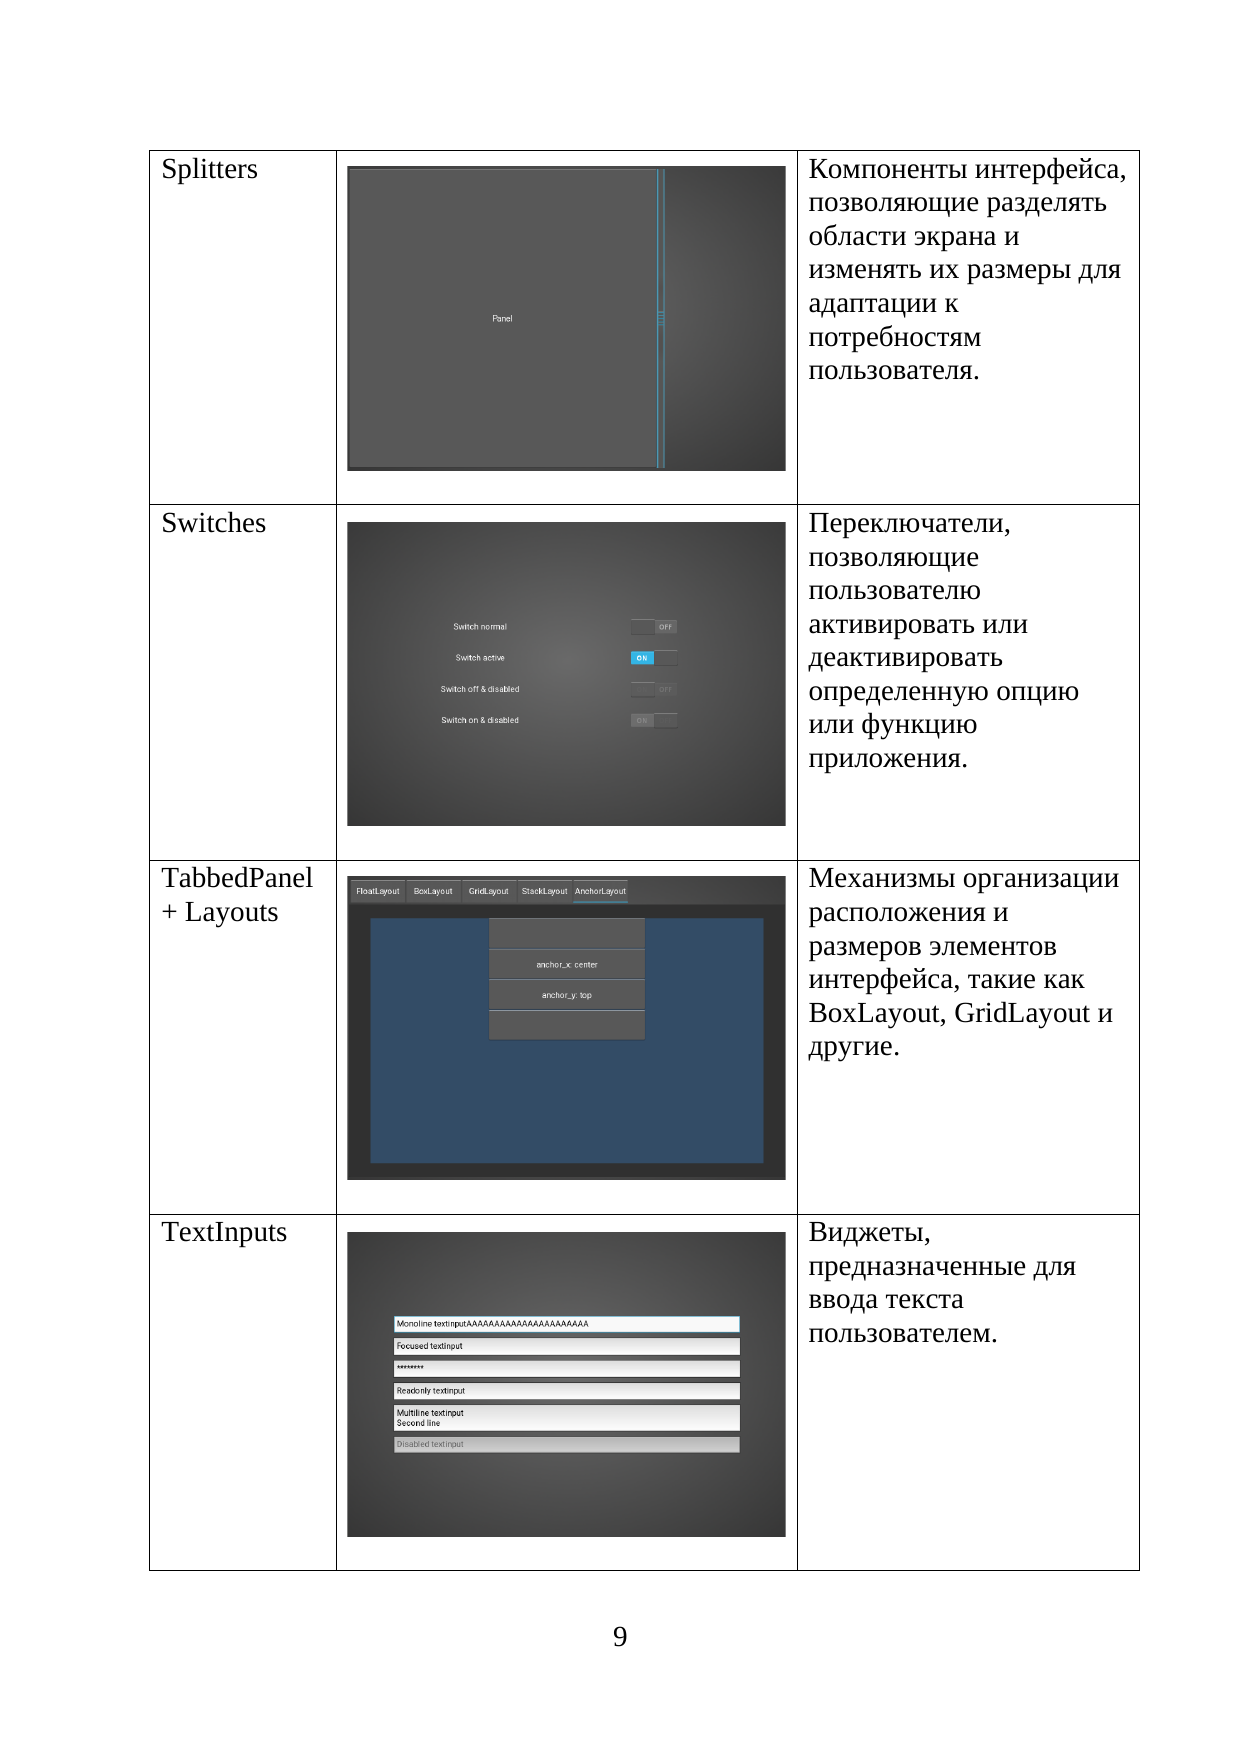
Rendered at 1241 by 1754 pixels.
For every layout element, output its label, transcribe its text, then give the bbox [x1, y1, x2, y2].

table_cell [337, 861, 797, 1213]
table_cell [337, 505, 797, 859]
table_cell Компоненты интерфейса, позволяющие разделять области экрана и изменять их размеры для адаптации к потребностям пользователя. [798, 151, 1139, 504]
table_cell Виджеты, предназначенные для ввода текста пользователем. [798, 1215, 1139, 1570]
picture [347, 1232, 786, 1537]
table_cell TextInputs [150, 1215, 336, 1570]
picture [347, 166, 786, 471]
table_cell Switches [150, 505, 336, 859]
picture [347, 876, 786, 1180]
table_cell TabbedPanel + Layouts [150, 861, 336, 1213]
table_cell [337, 151, 797, 504]
picture [347, 522, 786, 826]
table_cell Splitters [150, 151, 336, 504]
table_cell Механизмы организации расположения и размеров элементов интерфейса, такие как BoxLayout, GridLayout и другие. [798, 861, 1139, 1213]
table_cell Переключатели, позволяющие пользователю активировать или деактивировать определенную опцию или функцию приложения. [798, 505, 1139, 859]
table_cell [337, 1215, 797, 1570]
